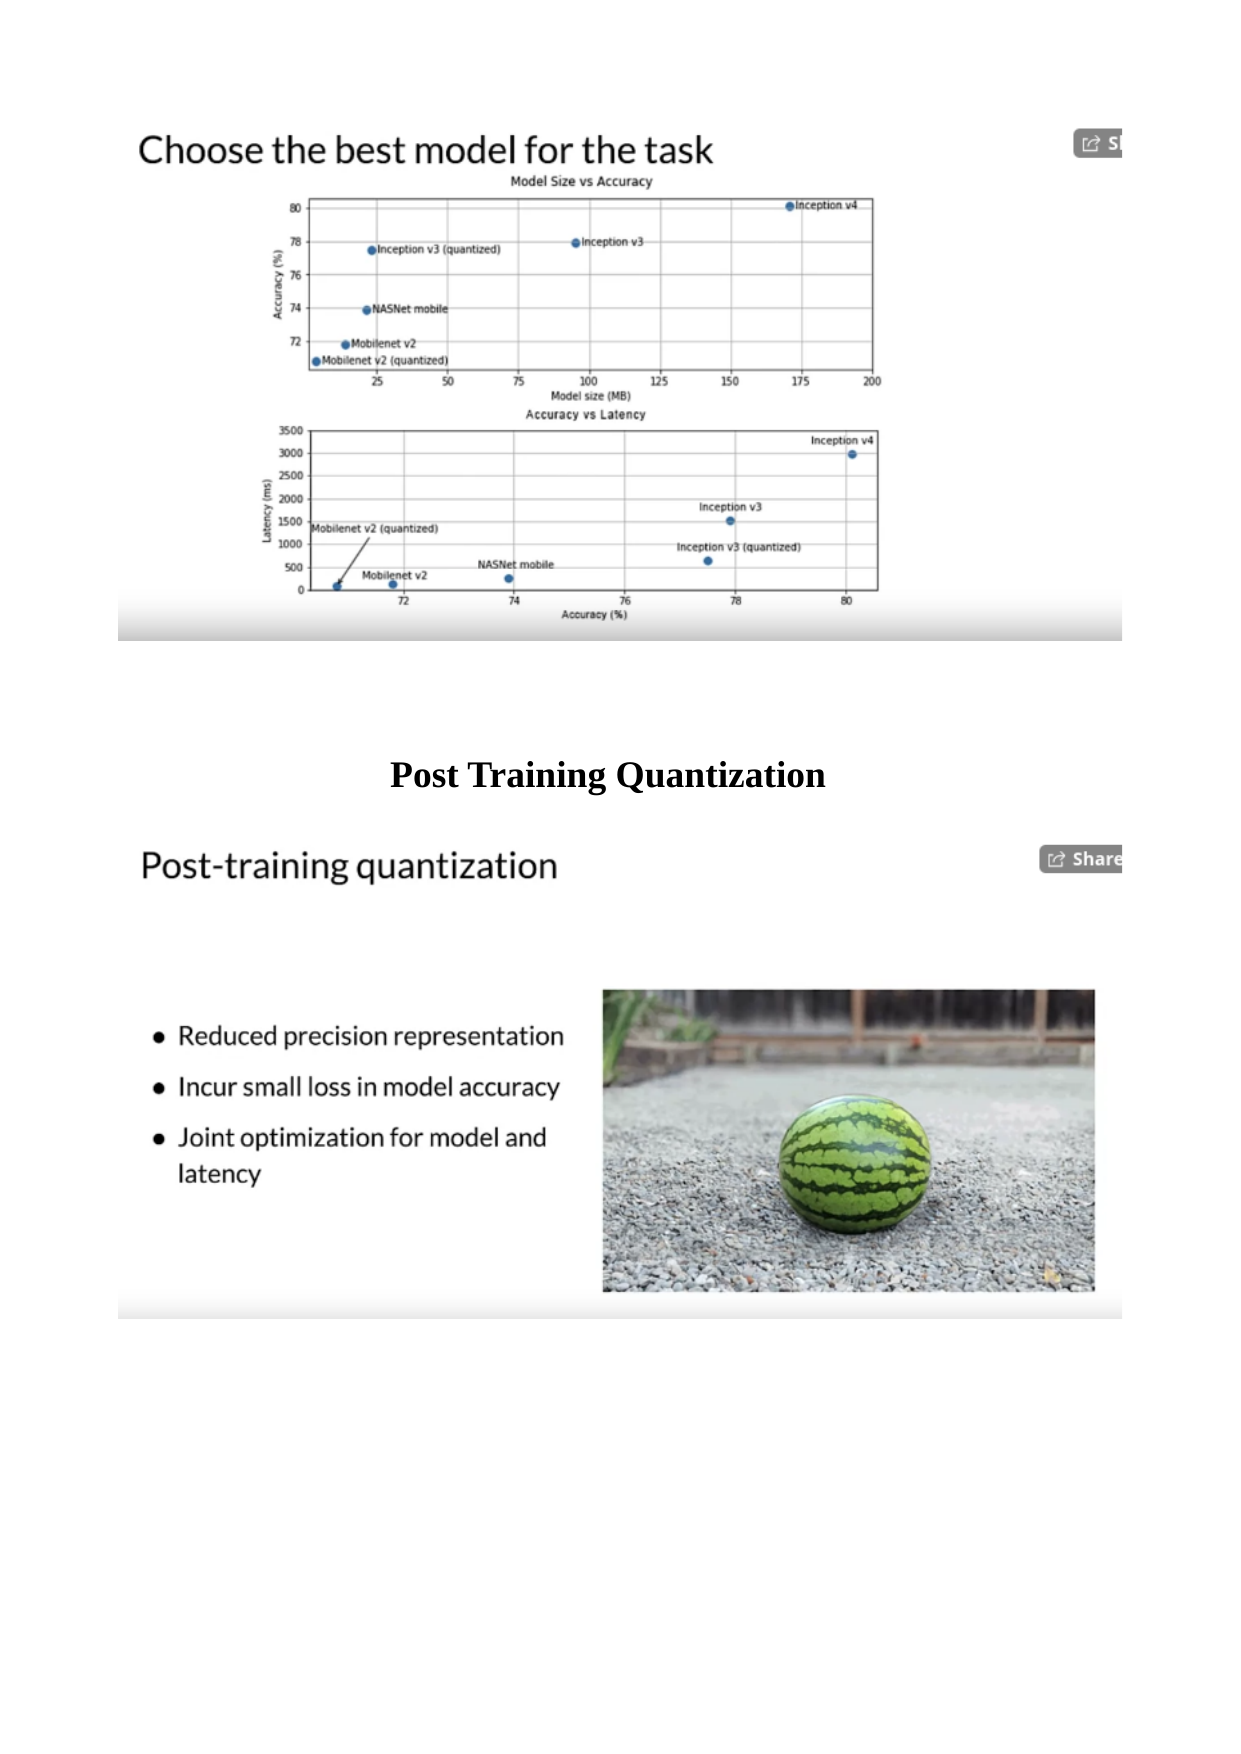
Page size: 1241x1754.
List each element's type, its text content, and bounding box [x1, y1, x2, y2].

picture [118, 118, 1123, 641]
picture [118, 836, 1123, 1319]
subtitle Post Training Quantization [118, 752, 1122, 795]
